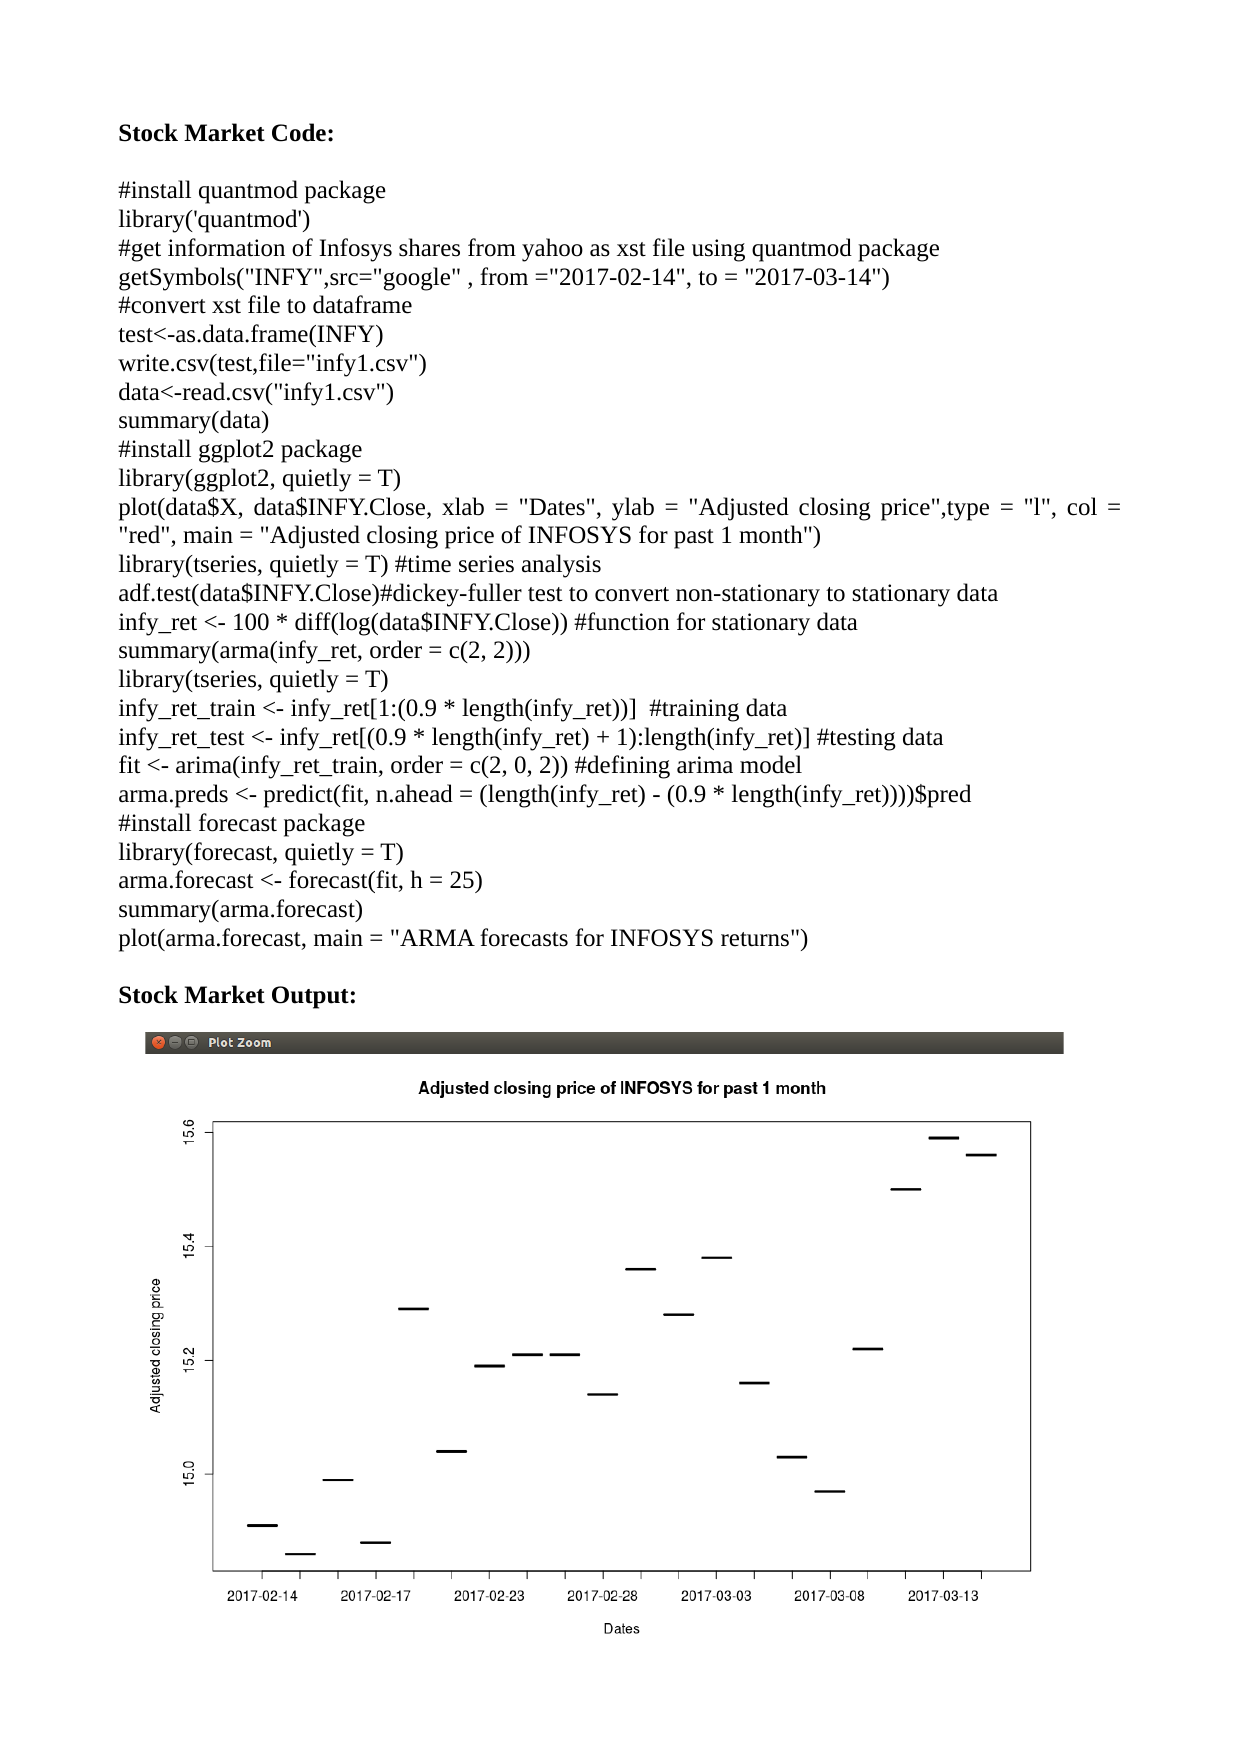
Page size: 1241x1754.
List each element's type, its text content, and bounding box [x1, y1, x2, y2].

text summary(arma.forecast) [118, 894, 1122, 923]
text #install forecast package [118, 808, 1122, 837]
text infy_ret_test <- infy_ret[(0.9 * length(infy_ret) + 1):length(infy_ret)] #testing data [118, 722, 1122, 751]
text library(forecast, quietly = T) [118, 837, 1122, 866]
text plot(data$X, data$INFY.Close, xlab = "Dates", ylab = "Adjusted closing price",type = "l", col = "red", main = "Adjusted closing price of INFOSYS for past 1 month") [118, 492, 1122, 549]
text #get information of Infosys shares from yahoo as xst file using quantmod package [118, 233, 1122, 262]
text getSymbols("INFY",src="google" , from ="2017-02-14", to = "2017-03-14") [118, 262, 1122, 291]
text summary(arma(infy_ret, order = c(2, 2))) [118, 636, 1122, 664]
text library('quantmod') [118, 204, 1122, 233]
text plot(arma.forecast, main = "ARMA forecasts for INFOSYS returns") [118, 923, 1122, 952]
text Stock Market Output: [118, 981, 1122, 1009]
text write.csv(test,file="infy1.csv") [118, 348, 1122, 377]
text #install ggplot2 package [118, 434, 1122, 463]
text library(ggplot2, quietly = T) [118, 463, 1122, 492]
text fit <- arima(infy_ret_train, order = c(2, 0, 2)) #defining arima model [118, 751, 1122, 779]
text #convert xst file to dataframe [118, 291, 1122, 319]
text summary(data) [118, 406, 1122, 434]
text test<-as.data.frame(INFY) [118, 319, 1122, 348]
text #install quantmod package [118, 176, 1122, 204]
text library(tseries, quietly = T) #time series analysis [118, 549, 1122, 578]
text arma.preds <- predict(fit, n.ahead = (length(infy_ret) - (0.9 * length(infy_ret))))$pred [118, 779, 1122, 808]
text adf.test(data$INFY.Close)#dickey-fuller test to convert non-stationary to stationary data [118, 578, 1122, 607]
text data<-read.csv("infy1.csv") [118, 377, 1122, 406]
text infy_ret <- 100 * diff(log(data$INFY.Close)) #function for stationary data [118, 607, 1122, 636]
text library(tseries, quietly = T) [118, 664, 1122, 693]
text infy_ret_train <- infy_ret[1:(0.9 * length(infy_ret))] #training data [118, 693, 1122, 722]
text arma.forecast <- forecast(fit, h = 25) [118, 866, 1122, 894]
picture [145, 1032, 1064, 1652]
text Stock Market Code: [118, 118, 1122, 147]
